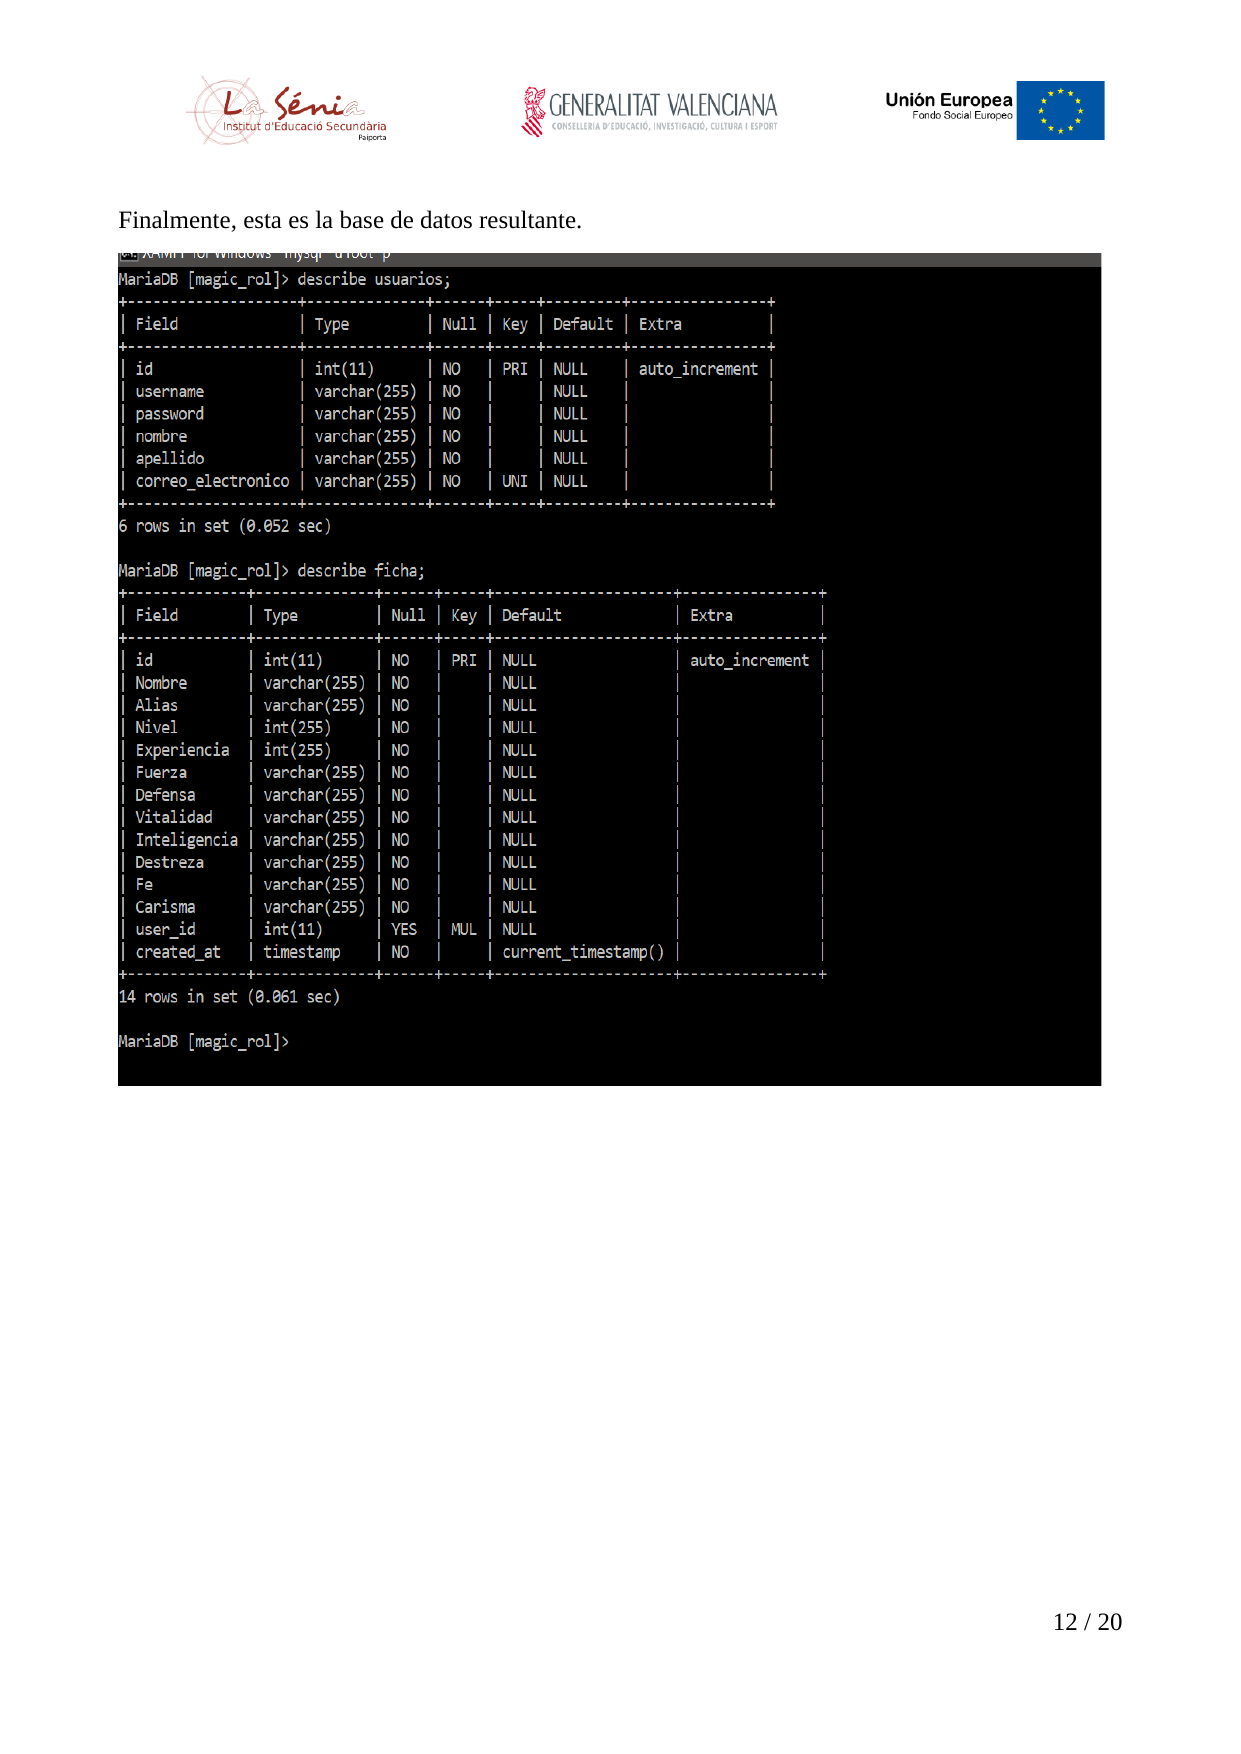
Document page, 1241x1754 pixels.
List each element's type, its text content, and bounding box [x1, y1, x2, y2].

picture [106, 56, 1111, 166]
text Finalmente, esta es la base de datos resultante. [118, 205, 1122, 234]
